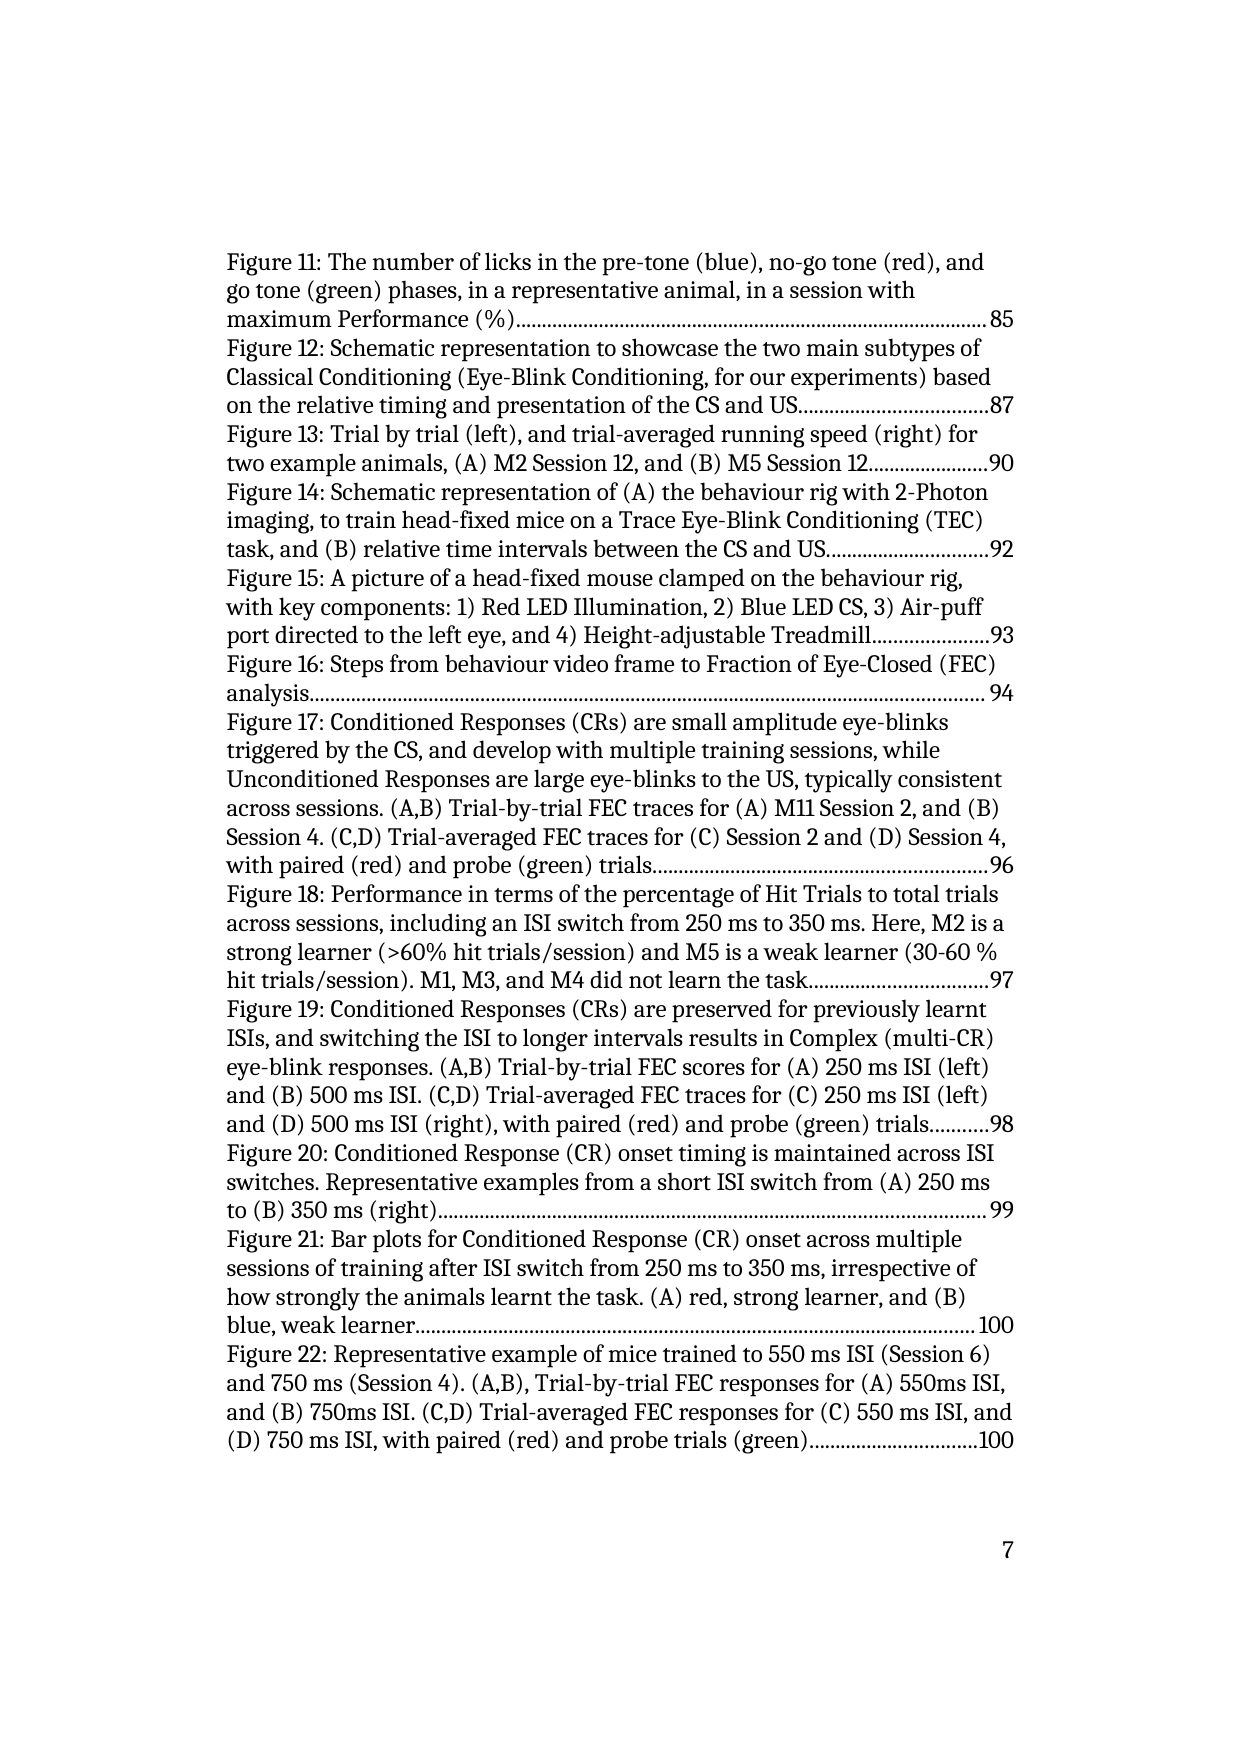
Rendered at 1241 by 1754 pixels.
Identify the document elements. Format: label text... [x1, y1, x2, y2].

text Figure 13: Trial by trial (left), and trial-averaged running speed (right) for two example animals, (A) M2 Session 12, and (B) M5 Session 12. 90 [226, 420, 1014, 478]
text Figure 15: A picture of a head-fixed mouse clamped on the behaviour rig, with key components: 1) Red LED Illumination, 2) Blue LED CS, 3) Air-puff port directed to the left eye, and 4) Height-adjustable Treadmill 93 [226, 564, 1014, 650]
text Figure 21: Bar plots for Conditioned Response (CR) onset across multiple sessions of training after ISI switch from 250 ms to 350 ms, irrespective of how strongly the animals learnt the task. (A) red, strong learner, and (B) blue, weak learner. 100 [226, 1225, 1014, 1340]
text Figure 11: The number of licks in the pre-tone (blue), no-go tone (red), and go tone (green) phases, in a representative animal, in a session with maximum Performance (%). 85 [226, 248, 1014, 334]
text Figure 12: Schematic representation to showcase the two main subtypes of Classical Conditioning (Eye-Blink Conditioning, for our experiments) based on the relative timing and presentation of the CS and US. 87 [226, 334, 1014, 420]
text Figure 17: Conditioned Responses (CRs) are small amplitude eye-blinks triggered by the CS, and develop with multiple training sessions, while Unconditioned Responses are large eye-blinks to the US, typically consistent across sessions. (A,B) Trial-by-trial FEC traces for (A) M11 Session 2, and (B) Session 4. (C,D) Trial-averaged FEC traces for (C) Session 2 and (D) Session 4, with paired (red) and probe (green) trials. 96 [226, 708, 1014, 880]
text Figure 20: Conditioned Response (CR) onset timing is maintained across ISI switches. Representative examples from a short ISI switch from (A) 250 ms to (B) 350 ms (right). 99 [226, 1139, 1014, 1225]
text Figure 16: Steps from behaviour video frame to Fraction of Eye-Closed (FEC) analysis 94 [226, 650, 1014, 708]
text Figure 22: Representative example of mice trained to 550 ms ISI (Session 6) and 750 ms (Session 4). (A,B), Trial-by-trial FEC responses for (A) 550ms ISI, and (B) 750ms ISI. (C,D) Trial-averaged FEC responses for (C) 550 ms ISI, and (D) 750 ms ISI, with paired (red) and probe trials (green). 100 [226, 1340, 1014, 1455]
text Figure 18: Performance in terms of the percentage of Hit Trials to total trials across sessions, including an ISI switch from 250 ms to 350 ms. Here, M2 is a strong learner (>60% hit trials/session) and M5 is a weak learner (30-60 % hit trials/session). M1, M3, and M4 did not learn the task. 97 [226, 880, 1014, 995]
text Figure 14: Schematic representation of (A) the behaviour rig with 2-Photon imaging, to train head-fixed mice on a Trace Eye-Blink Conditioning (TEC) task, and (B) relative time intervals between the CS and US. 92 [226, 478, 1014, 564]
text Figure 19: Conditioned Responses (CRs) are preserved for previously learnt ISIs, and switching the ISI to longer intervals results in Complex (multi-CR) eye-blink responses. (A,B) Trial-by-trial FEC scores for (A) 250 ms ISI (left) and (B) 500 ms ISI. (C,D) Trial-averaged FEC traces for (C) 250 ms ISI (left) and (D) 500 ms ISI (right), with paired (red) and probe (green) trials. 98 [226, 995, 1014, 1139]
